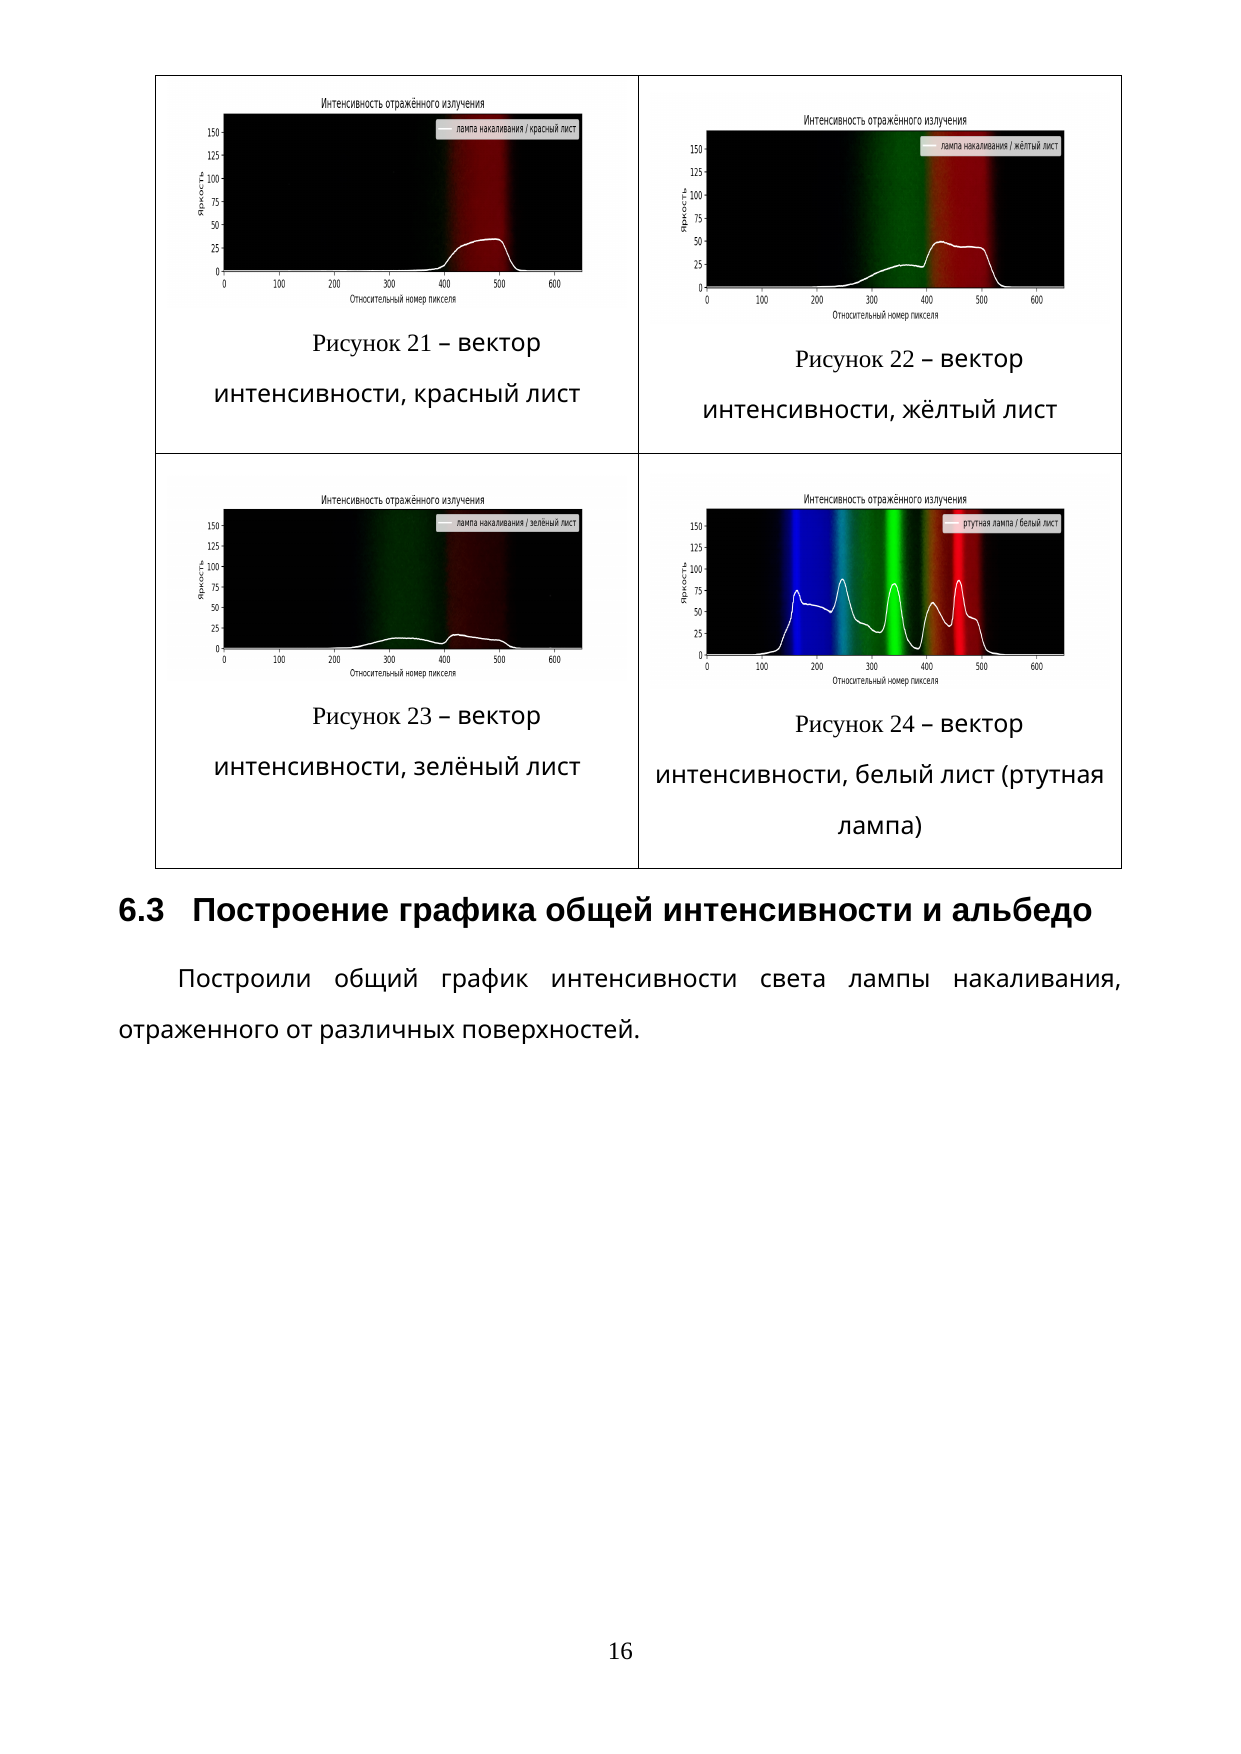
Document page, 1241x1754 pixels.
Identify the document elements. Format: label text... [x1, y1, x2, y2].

table_cell Рисунок 24 – вектор интенсивности, белый лист (ртутная лампа) [639, 454, 1121, 868]
table_cell Рисунок 23 – вектор интенсивности, зелёный лист [156, 454, 638, 868]
picture [166, 76, 628, 308]
subtitle Построение графика общей интенсивности и альбедо [118, 890, 1122, 929]
table_cell Рисунок 22 – вектор интенсивности, жёлтый лист [639, 76, 1121, 452]
text Построили общий график интенсивности света лампы накаливания, отраженного от различных поверхностей. [118, 960, 1122, 1045]
picture [649, 473, 1110, 689]
picture [649, 92, 1110, 324]
table_cell Рисунок 21 – вектор интенсивности, красный лист [156, 76, 638, 452]
picture [166, 475, 628, 681]
